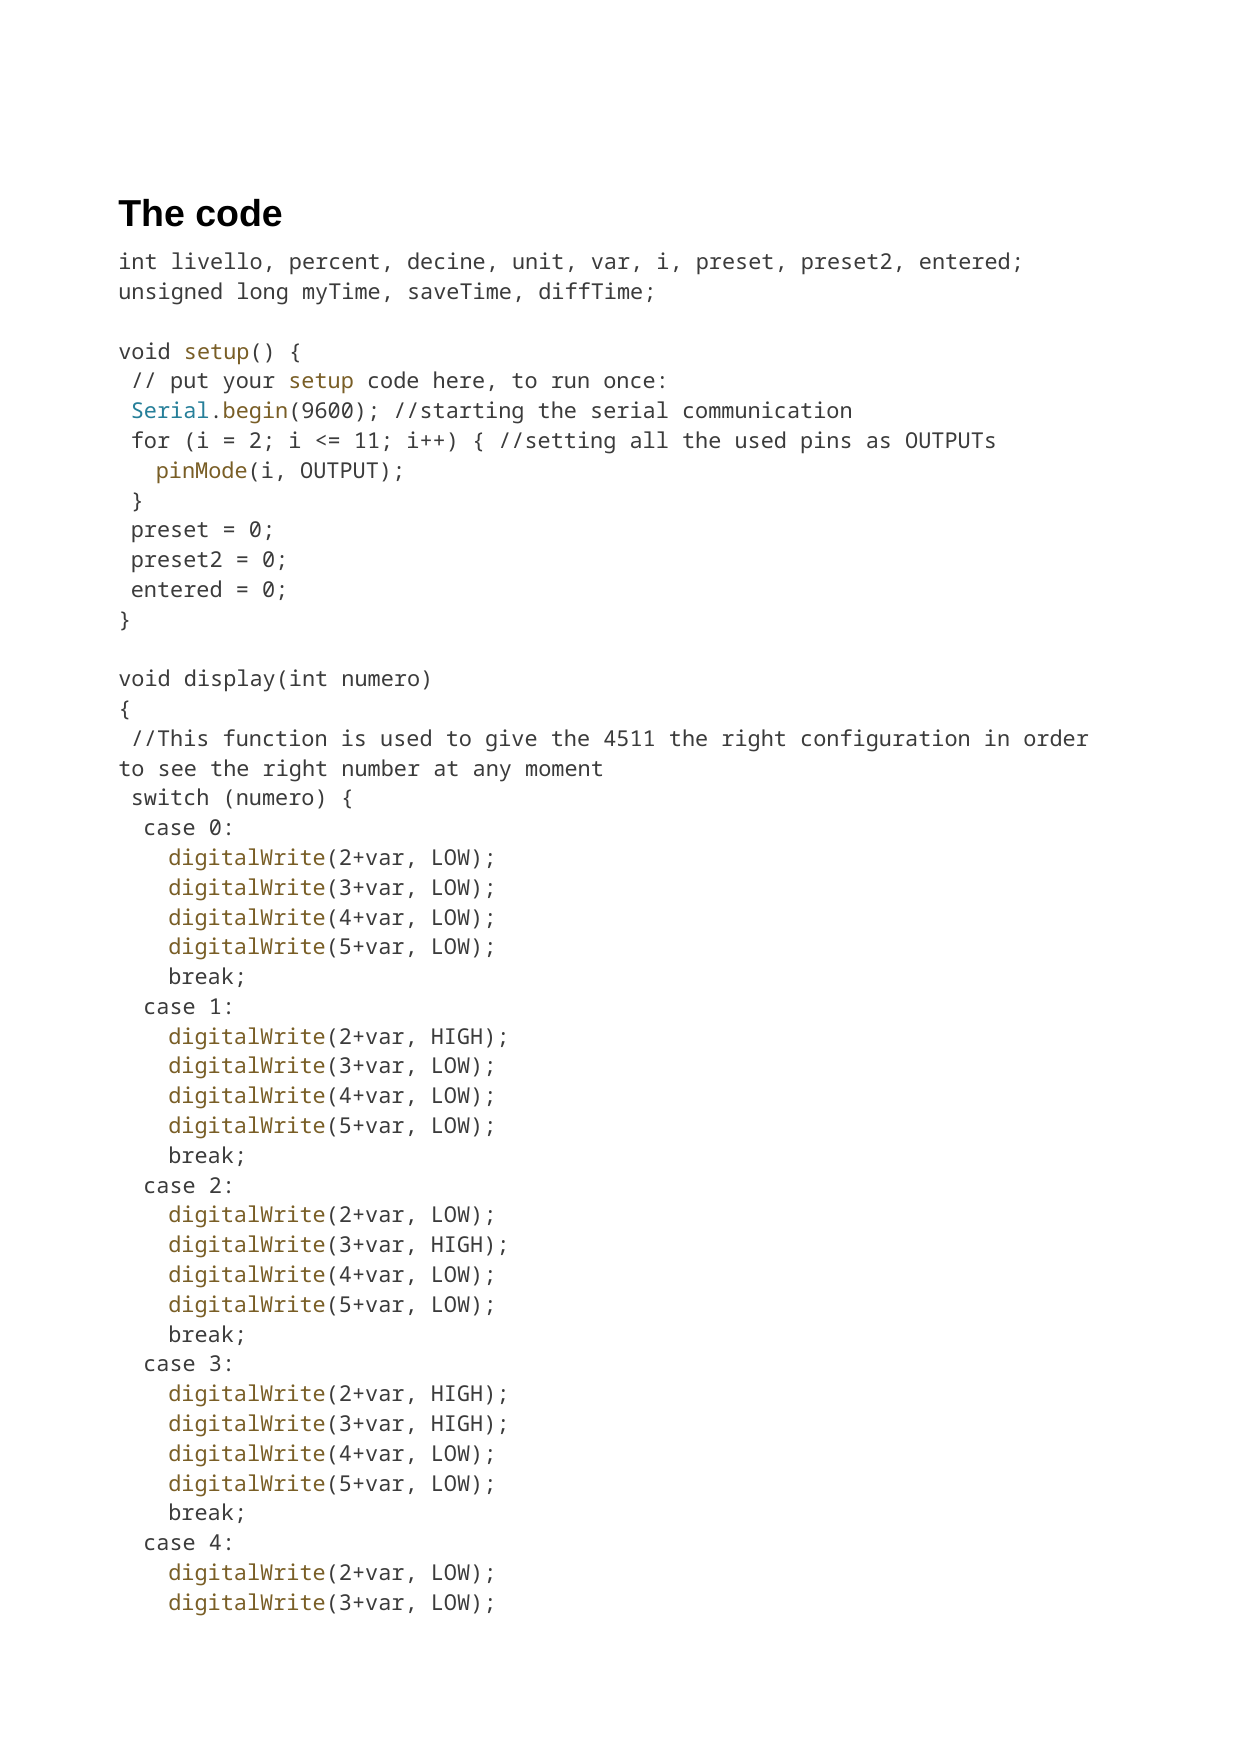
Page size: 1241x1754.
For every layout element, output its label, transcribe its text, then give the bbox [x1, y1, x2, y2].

text { [118, 693, 1122, 723]
text digitalWrite(5+var, LOW); [118, 931, 1122, 961]
text case 0: [118, 812, 1122, 842]
text digitalWrite(2+var, LOW); [118, 842, 1122, 872]
text } [118, 604, 1122, 633]
text digitalWrite(2+var, HIGH); [118, 1378, 1122, 1408]
text pinMode(i, OUTPUT); [118, 455, 1122, 484]
text digitalWrite(4+var, LOW); [118, 1438, 1122, 1468]
text for (i = 2; i <= 11; i++) { //setting all the used pins as OUTPUTs [118, 425, 1122, 455]
text unsigned long myTime, saveTime, diffTime; [118, 276, 1122, 306]
text digitalWrite(4+var, LOW); [118, 902, 1122, 931]
text digitalWrite(3+var, HIGH); [118, 1229, 1122, 1259]
text break; [118, 961, 1122, 991]
text Serial.begin(9600); //starting the serial communication [118, 395, 1122, 425]
text switch (numero) { [118, 782, 1122, 812]
text digitalWrite(3+var, HIGH); [118, 1408, 1122, 1438]
text digitalWrite(5+var, LOW); [118, 1110, 1122, 1140]
text digitalWrite(3+var, LOW); [118, 872, 1122, 902]
subtitle The code [118, 191, 1122, 234]
text case 3: [118, 1348, 1122, 1378]
text int livello, percent, decine, unit, var, i, preset, preset2, entered; [118, 246, 1122, 276]
text digitalWrite(2+var, LOW); [118, 1557, 1122, 1587]
text // put your setup code here, to run once: [118, 365, 1122, 395]
text digitalWrite(2+var, LOW); [118, 1199, 1122, 1229]
text case 1: [118, 991, 1122, 1021]
text break; [118, 1497, 1122, 1527]
text digitalWrite(3+var, LOW); [118, 1587, 1122, 1617]
text digitalWrite(2+var, HIGH); [118, 1021, 1122, 1051]
text preset = 0; [118, 514, 1122, 544]
text entered = 0; [118, 574, 1122, 604]
text void display(int numero) [118, 663, 1122, 693]
text digitalWrite(4+var, LOW); [118, 1080, 1122, 1110]
text void setup() { [118, 336, 1122, 365]
text break; [118, 1140, 1122, 1170]
text digitalWrite(4+var, LOW); [118, 1259, 1122, 1289]
text digitalWrite(5+var, LOW); [118, 1468, 1122, 1497]
text case 2: [118, 1170, 1122, 1199]
text case 4: [118, 1527, 1122, 1557]
text digitalWrite(5+var, LOW); [118, 1289, 1122, 1319]
text preset2 = 0; [118, 544, 1122, 574]
text break; [118, 1319, 1122, 1348]
text //This function is used to give the 4511 the right configuration in order to see the right number at any moment [118, 723, 1122, 782]
text digitalWrite(3+var, LOW); [118, 1051, 1122, 1080]
text } [118, 484, 1122, 514]
